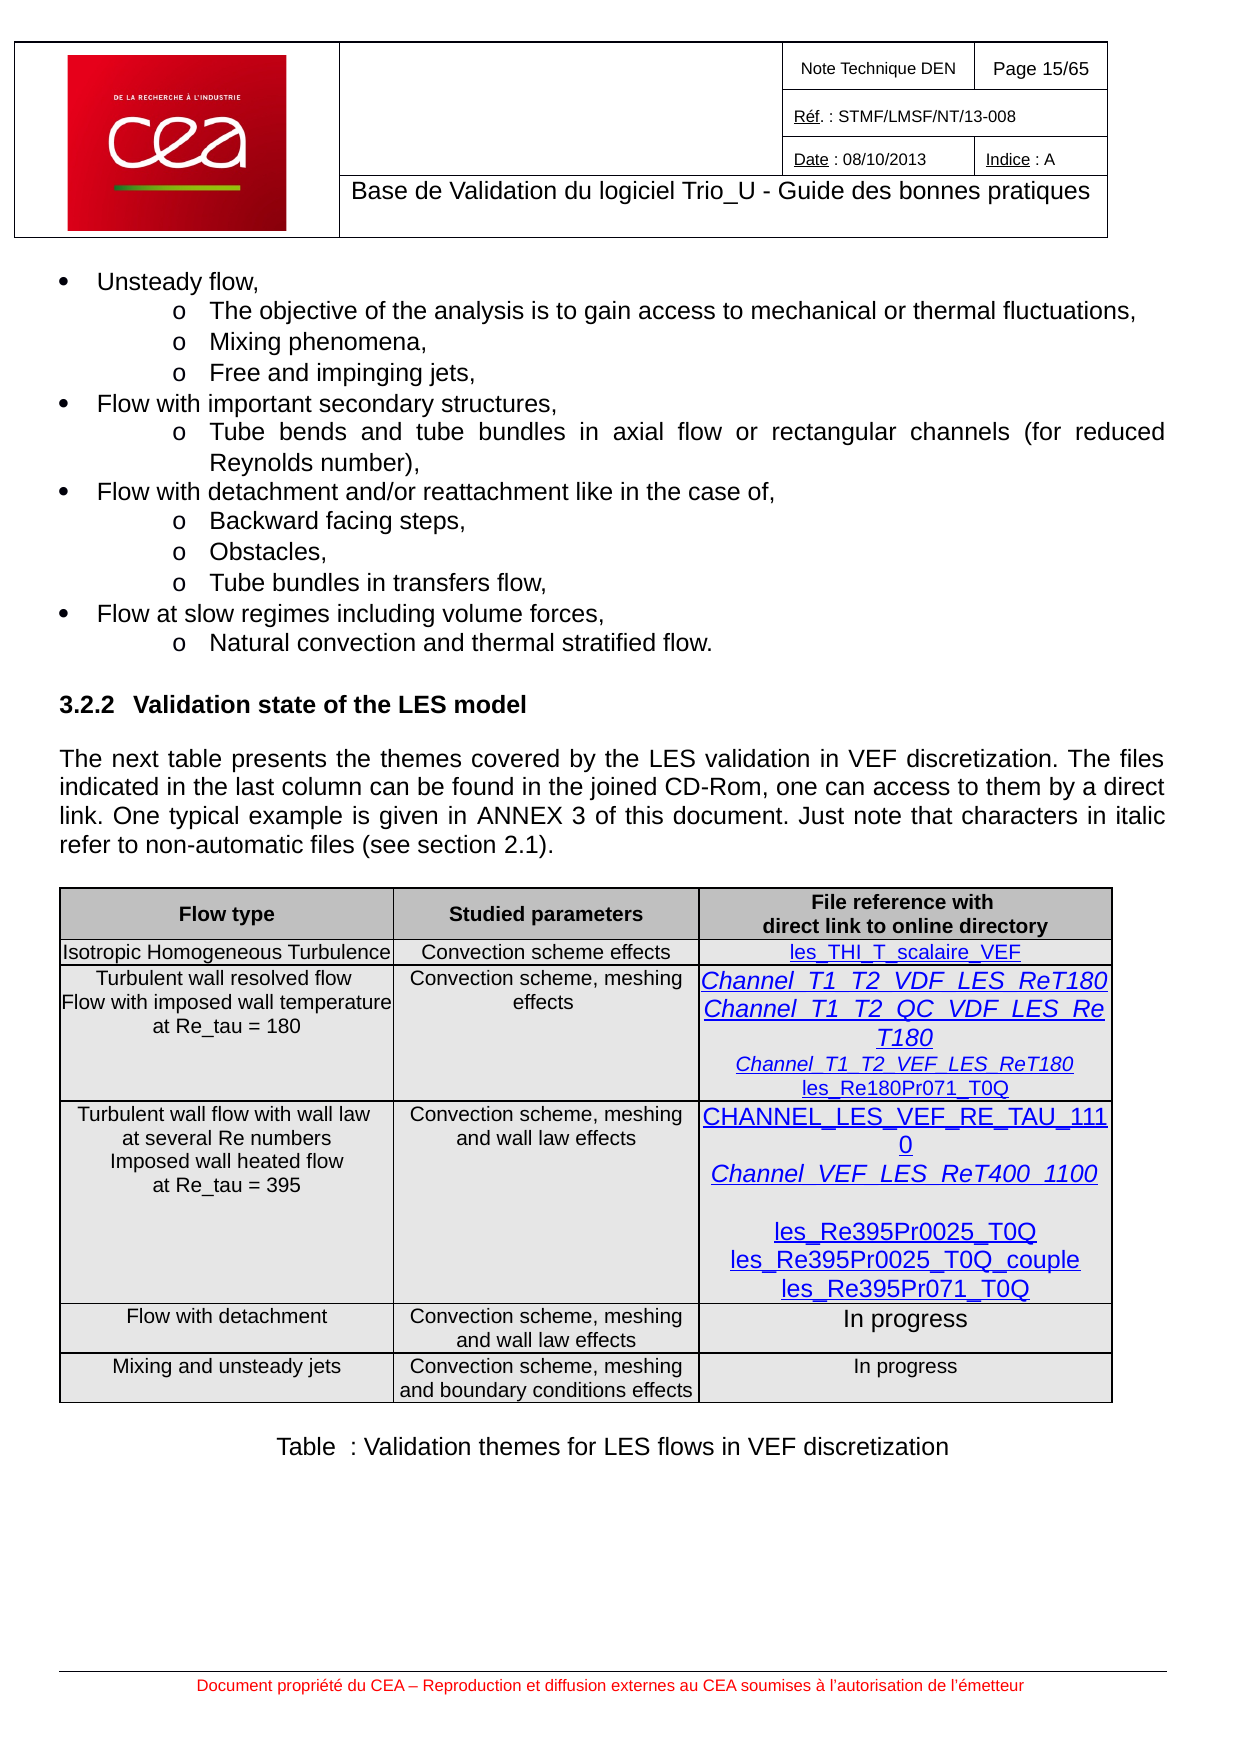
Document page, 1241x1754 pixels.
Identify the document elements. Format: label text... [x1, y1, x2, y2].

table_cell Mixing and unsteady jets [61, 1354, 393, 1402]
list Flow with detachment and/or reattachment like in the case of, [59, 477, 1167, 506]
table_header File reference with direct link to online directory [700, 889, 1111, 939]
list Backward facing steps, [172, 506, 1167, 537]
list Obstacles, [172, 537, 1167, 568]
table_cell Flow with detachment [61, 1304, 393, 1352]
list Tube bundles in transfers flow, [172, 568, 1167, 599]
table_cell les_THI_T_scalaire_VEF [700, 940, 1111, 964]
text The next table presents the themes covered by the LES validation in VEF discretization. The files indicated in the last column can be found in the joined CD-Rom, one can access to them by a direct link. One typical example is given in ANNEX 3 of this document. Just note that characters in italic refer to non-automatic files (see section 2.1). [59, 743, 1167, 858]
table_cell Convection scheme effects [394, 940, 698, 964]
list Unsteady flow, [59, 267, 1167, 296]
text Table : Validation themes for LES flows in VEF discretization [59, 1432, 1167, 1461]
table_cell Isotropic Homogeneous Turbulence [61, 940, 393, 964]
subtitle Validation state of the LES model [59, 690, 1167, 718]
table_cell Convection scheme, meshing and boundary conditions effects [394, 1354, 698, 1402]
table_cell Convection scheme, meshing and wall law effects [394, 1304, 698, 1352]
list Flow with important secondary structures, [59, 388, 1167, 417]
table_cell Convection scheme, meshing effects [394, 966, 698, 1100]
table_cell Turbulent wall resolved flow Flow with imposed wall temperature at Re_tau = 180 [61, 966, 393, 1100]
table_header Flow type [61, 889, 393, 939]
table_header Studied parameters [394, 889, 698, 939]
list Flow at slow regimes including volume forces, [59, 599, 1167, 628]
table_cell Turbulent wall flow with wall law at several Re numbers Imposed wall heated flow at Re_tau = 395 [61, 1102, 393, 1303]
list Natural convection and thermal stratified flow. [172, 628, 1167, 658]
list Tube bends and tube bundles in axial flow or rectangular channels (for reduced Reynolds number), [172, 417, 1167, 477]
table_cell CHANNEL_LES_VEF_RE_TAU_1110 Channel_VEF_LES_ReT400_1100 les_Re395Pr0025_T0Q les_Re395Pr0025_T0Q_couple les_Re395Pr071_T0Q [700, 1102, 1111, 1303]
table_cell Convection scheme, meshing and wall law effects [394, 1102, 698, 1303]
table_cell In progress [700, 1354, 1111, 1402]
picture [67, 55, 287, 231]
table_cell In progress [700, 1304, 1111, 1352]
list The objective of the analysis is to gain access to mechanical or thermal fluctuations, [172, 296, 1167, 327]
list Mixing phenomena, [172, 327, 1167, 358]
list Free and impinging jets, [172, 358, 1167, 388]
table_cell Channel_T1_T2_VDF_LES_ReT180 Channel_T1_T2_QC_VDF_LES_ReT180 Channel_T1_T2_VEF_LES_ReT180 les_Re180Pr071_T0Q [700, 966, 1111, 1100]
